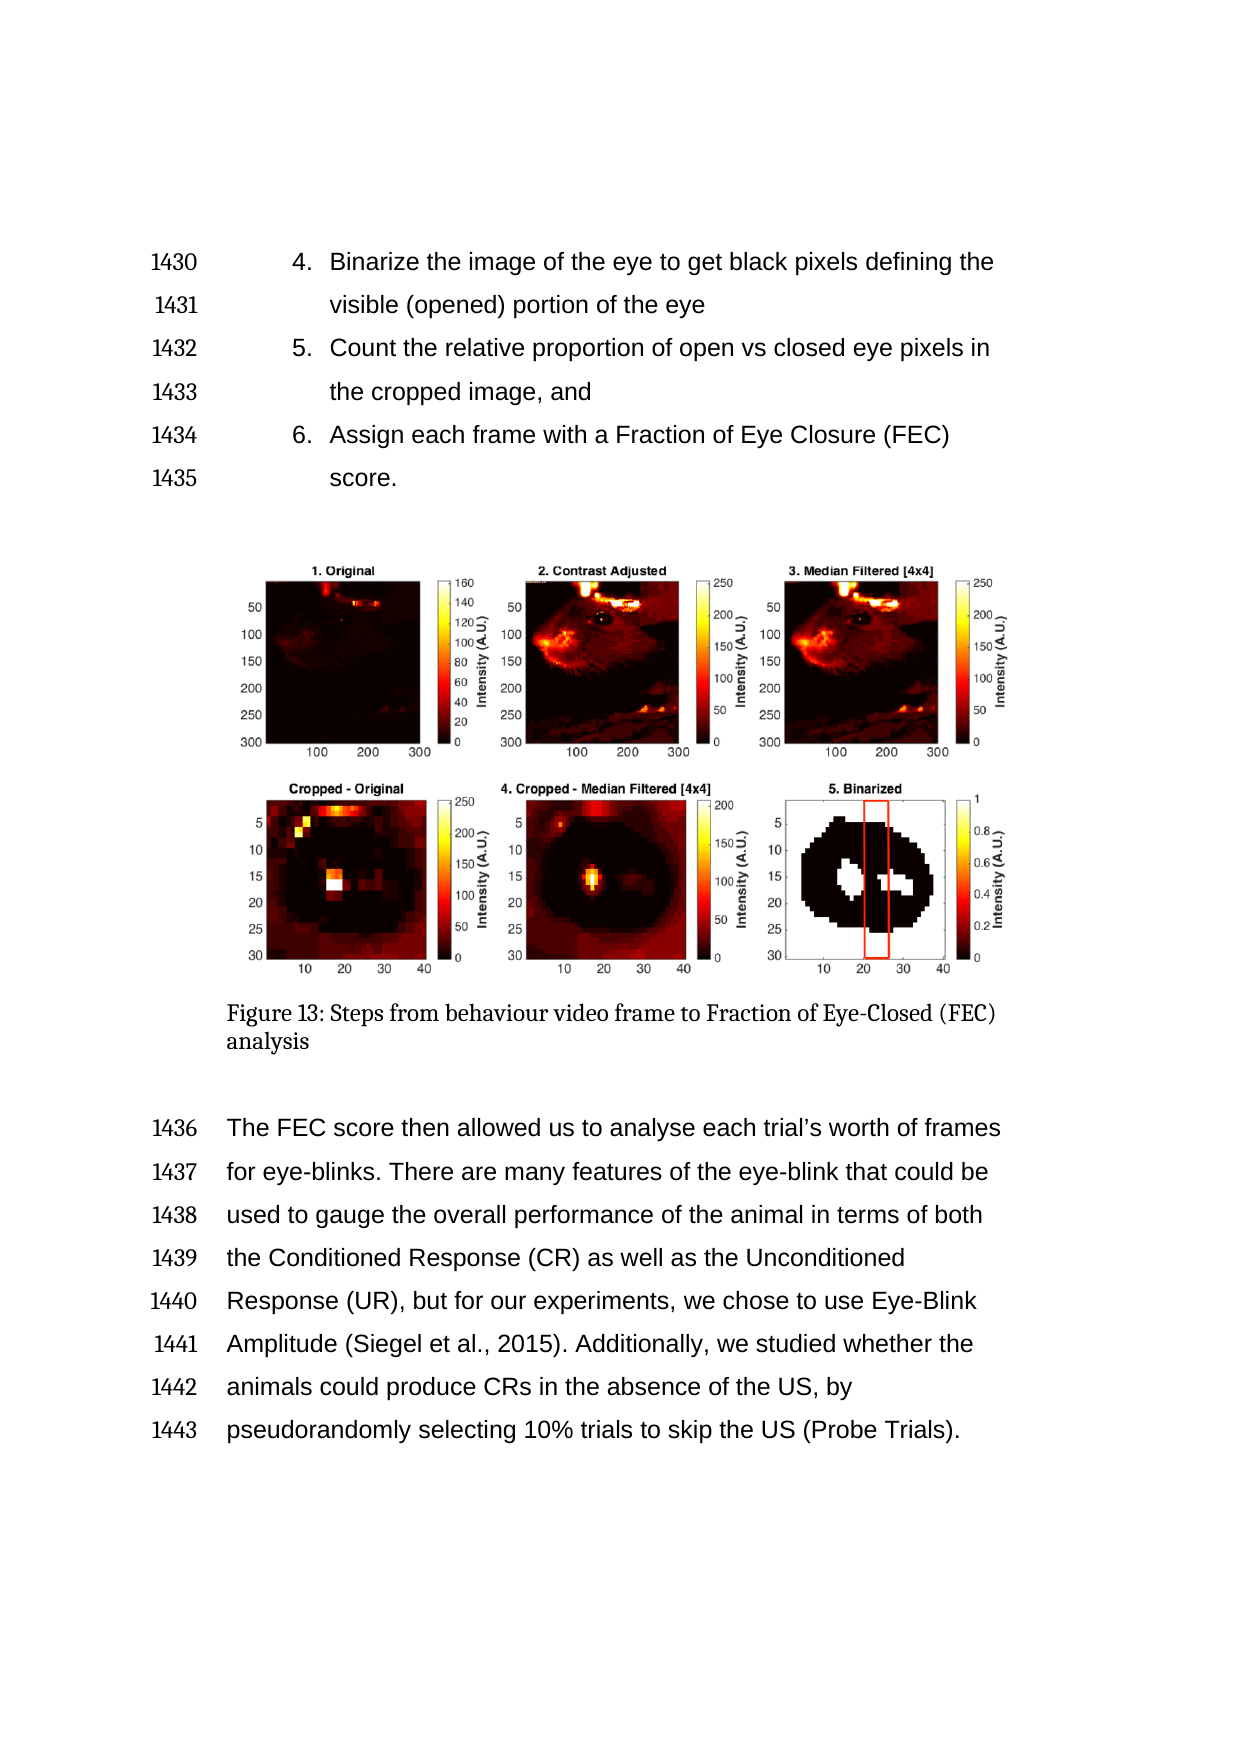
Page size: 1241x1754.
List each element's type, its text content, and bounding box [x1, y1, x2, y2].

list Assign each frame with a Fraction of Eye Closure (FEC) score. [292, 420, 1014, 492]
list Binarize the image of the eye to get black pixels defining the visible (opened) portion of the eye [292, 247, 1014, 319]
text Figure 13: Steps from behaviour video frame to Fraction of Eye-Closed (FEC) analysis [226, 986, 1010, 1056]
picture [226, 561, 1011, 986]
list Count the relative proportion of open vs closed eye pixels in the cropped image, and [292, 333, 1014, 405]
text The FEC score then allowed us to analyse each trial’s worth of frames for eye-blinks. There are many features of the eye-blink that could be used to gauge the overall performance of the animal in terms of both the Conditioned Response (CR) as well as the Unconditioned Response (UR), but for our experiments, we chose to use Eye-Blink Amplitude (Siegel et al., 2015). Additionally, we studied whether the animals could produce CRs in the absence of the US, by pseudorandomly selecting 10% trials to skip the US (Probe Trials). [226, 1113, 1014, 1444]
